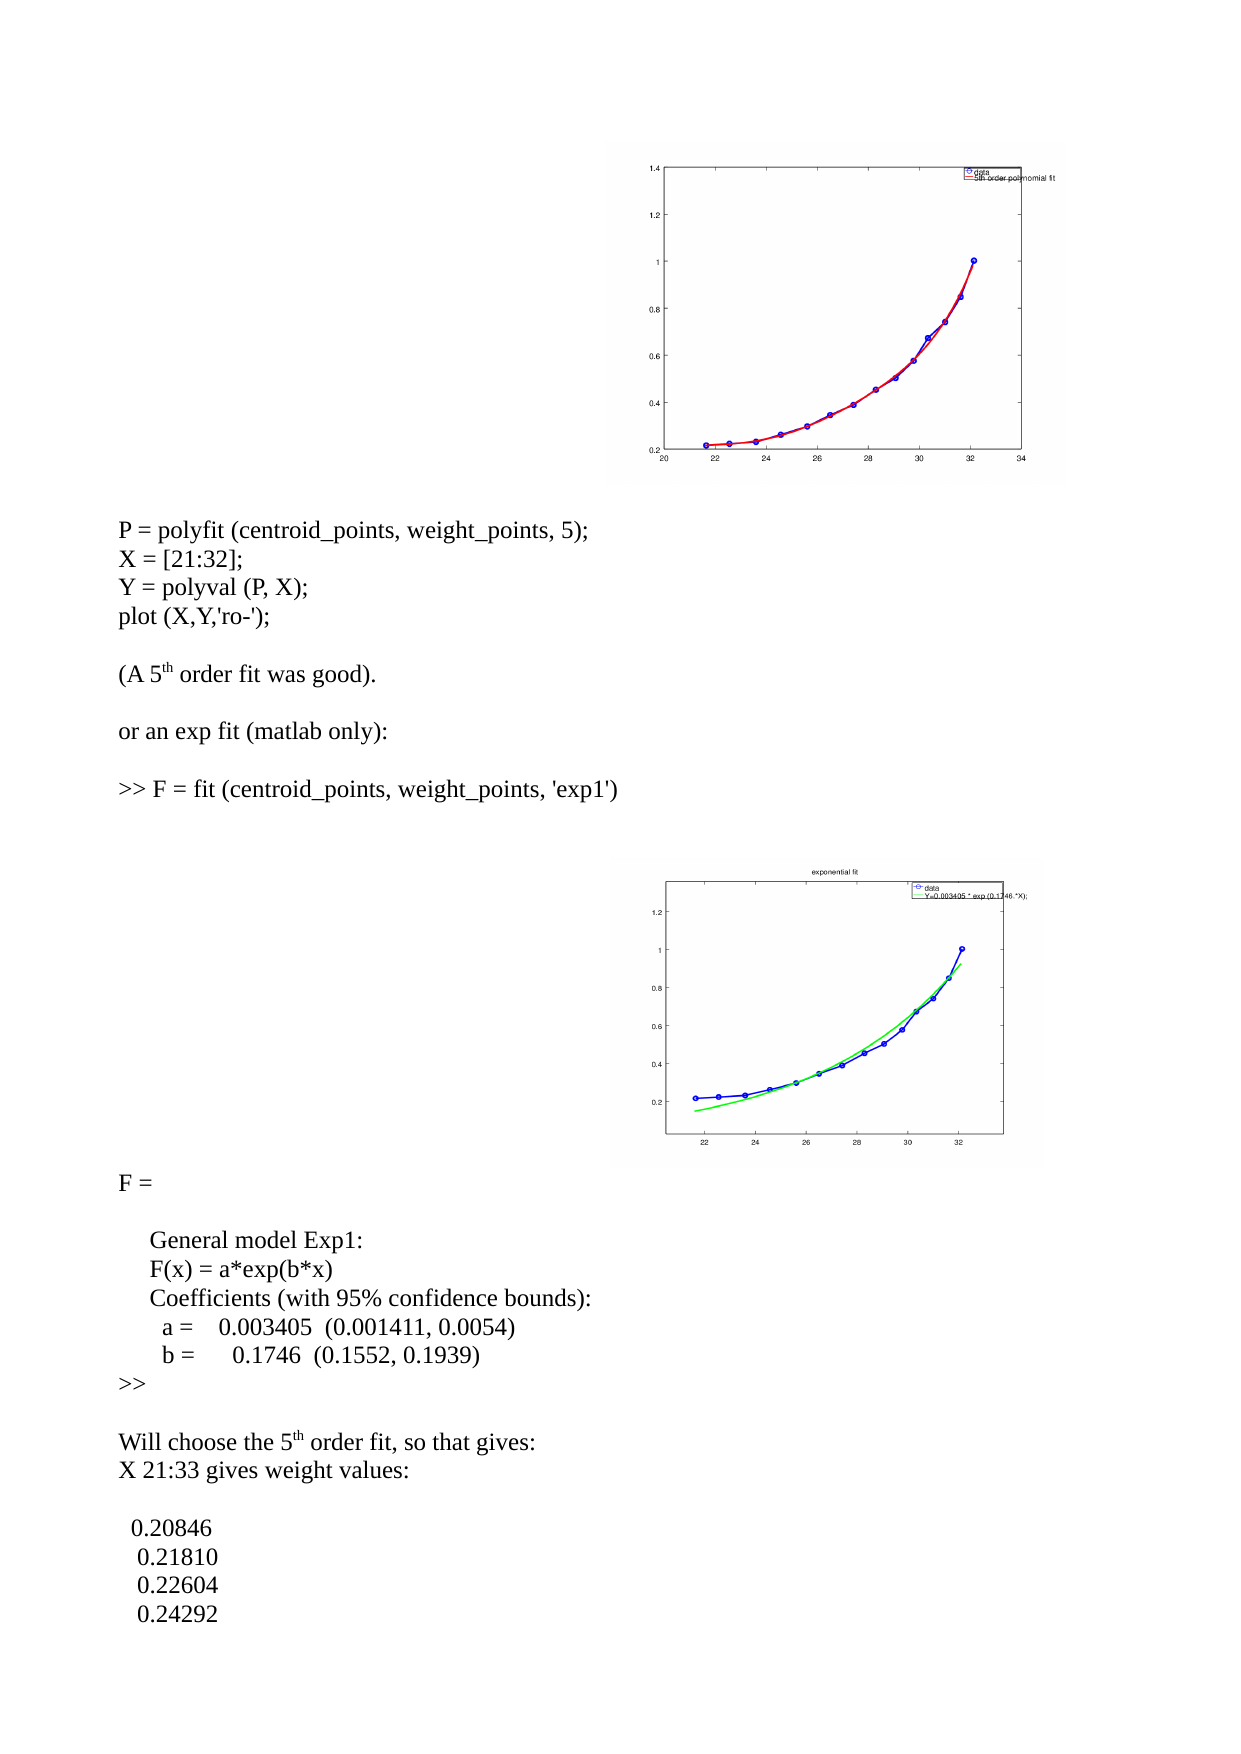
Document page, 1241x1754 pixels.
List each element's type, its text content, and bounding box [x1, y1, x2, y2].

text Will choose the 5th order fit, so that gives: [118, 1427, 1122, 1456]
text Coefficients (with 95% confidence bounds): [118, 1283, 1122, 1312]
text General model Exp1: [118, 1226, 1122, 1254]
text F(x) = a*exp(b*x) [118, 1254, 1122, 1283]
text Y = polyval (P, X); [118, 572, 1122, 601]
text >> [118, 1369, 1122, 1398]
text 0.21810 [118, 1542, 1122, 1571]
text b = 0.1746 (0.1552, 0.1939) [118, 1341, 1122, 1369]
text P = polyfit (centroid_points, weight_points, 5); [118, 515, 1122, 544]
picture [604, 141, 1065, 487]
text plot (X,Y,'ro-'); [118, 601, 1122, 630]
picture [610, 858, 1045, 1168]
text or an exp fit (matlab only): [118, 716, 1122, 745]
text X 21:33 gives weight values: [118, 1456, 1122, 1484]
text 0.20846 [118, 1513, 1122, 1542]
text 0.22604 [118, 1571, 1122, 1599]
text a = 0.003405 (0.001411, 0.0054) [118, 1312, 1122, 1341]
text >> F = fit (centroid_points, weight_points, 'exp1') [118, 774, 1122, 802]
text F = [118, 831, 1122, 1197]
text (A 5th order fit was good). [118, 659, 1122, 687]
text X = [21:32]; [118, 544, 1122, 572]
text 0.24292 [118, 1599, 1122, 1628]
